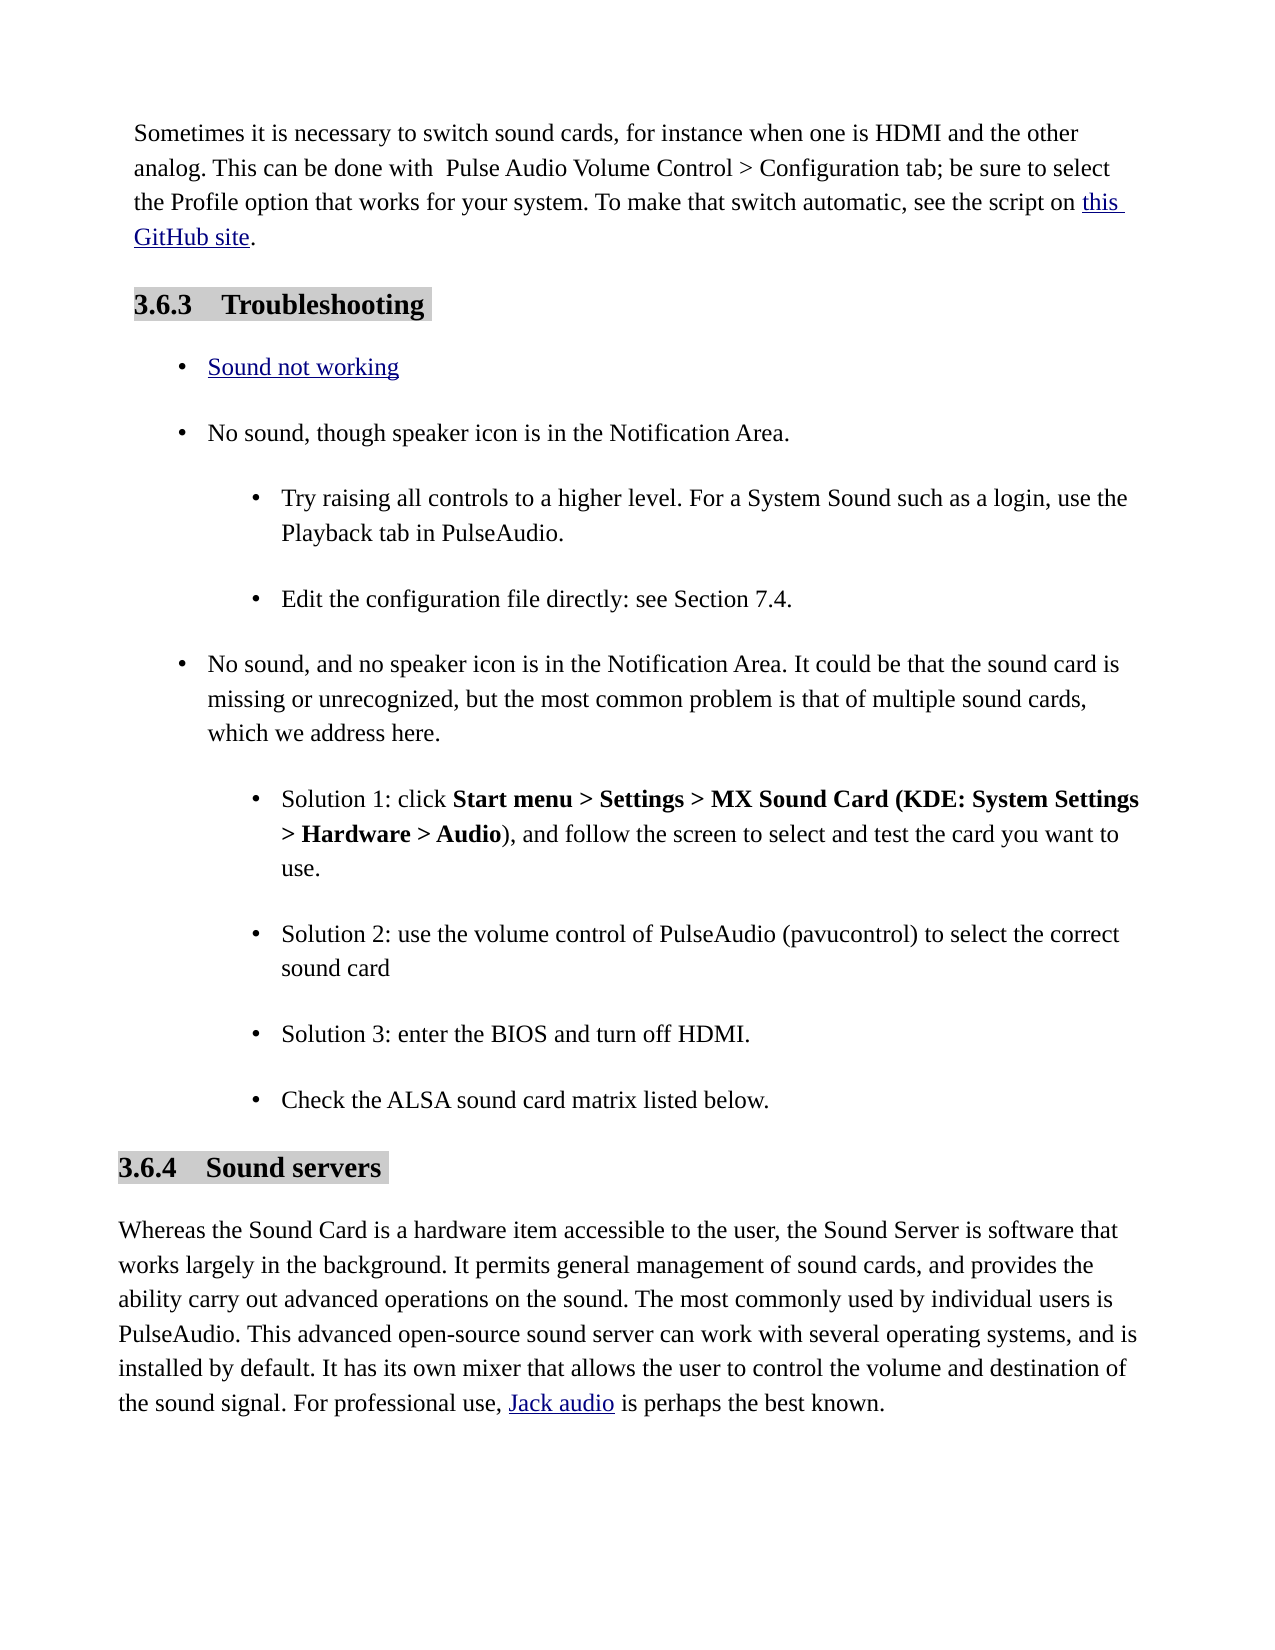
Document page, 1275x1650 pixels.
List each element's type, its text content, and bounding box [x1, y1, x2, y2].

list Sound not working [178, 352, 1141, 381]
list Solution 3: enter the BIOS and turn off HDMI. [252, 1019, 1141, 1048]
subtitle 3.6.4 Sound servers [389, 1151, 1138, 1184]
list Solution 1: click Start menu > Settings > MX Sound Card (KDE: System Settings > Hardware > Audio), and follow the screen to select and test the card you want to use. [252, 784, 1141, 882]
subtitle 3.6.3 Troubleshooting [432, 287, 1141, 321]
list No sound, and no speaker icon is in the Notification Area. It could be that the sound card is missing or unrecognized, but the most common problem is that of multiple sound cards, which we address here. [178, 649, 1141, 747]
list Check the ALSA sound card matrix listed below. [252, 1085, 1141, 1113]
text Whereas the Sound Card is a hardware item accessible to the user, the Sound Server is software that works largely in the background. It permits general management of sound cards, and provides the ability carry out advanced operations on the sound. The most commonly used by individual users is PulseAudio. This advanced open-source sound server can work with several operating systems, and is installed by default. It has its own mixer that allows the user to control the volume and destination of the sound signal. For professional use, Jack audio is perhaps the best known. [118, 1215, 1157, 1416]
list Solution 2: use the volume control of PulseAudio (pavucontrol) to select the correct sound card [252, 919, 1141, 982]
list Edit the configuration file directly: see Section 7.4. [252, 584, 1141, 612]
text Sometimes it is necessary to switch sound cards, for instance when one is HDMI and the other analog. This can be done with Pulse Audio Volume Control > Configuration tab; be sure to select the Profile option that works for your system. To make that switch automatic, see the script on this GitHub site. [134, 118, 1141, 250]
list No sound, though speaker icon is in the Notification Area. [178, 418, 1141, 447]
list Try raising all controls to a higher level. For a System Sound such as a login, use the Playback tab in PulseAudio. [252, 483, 1141, 547]
